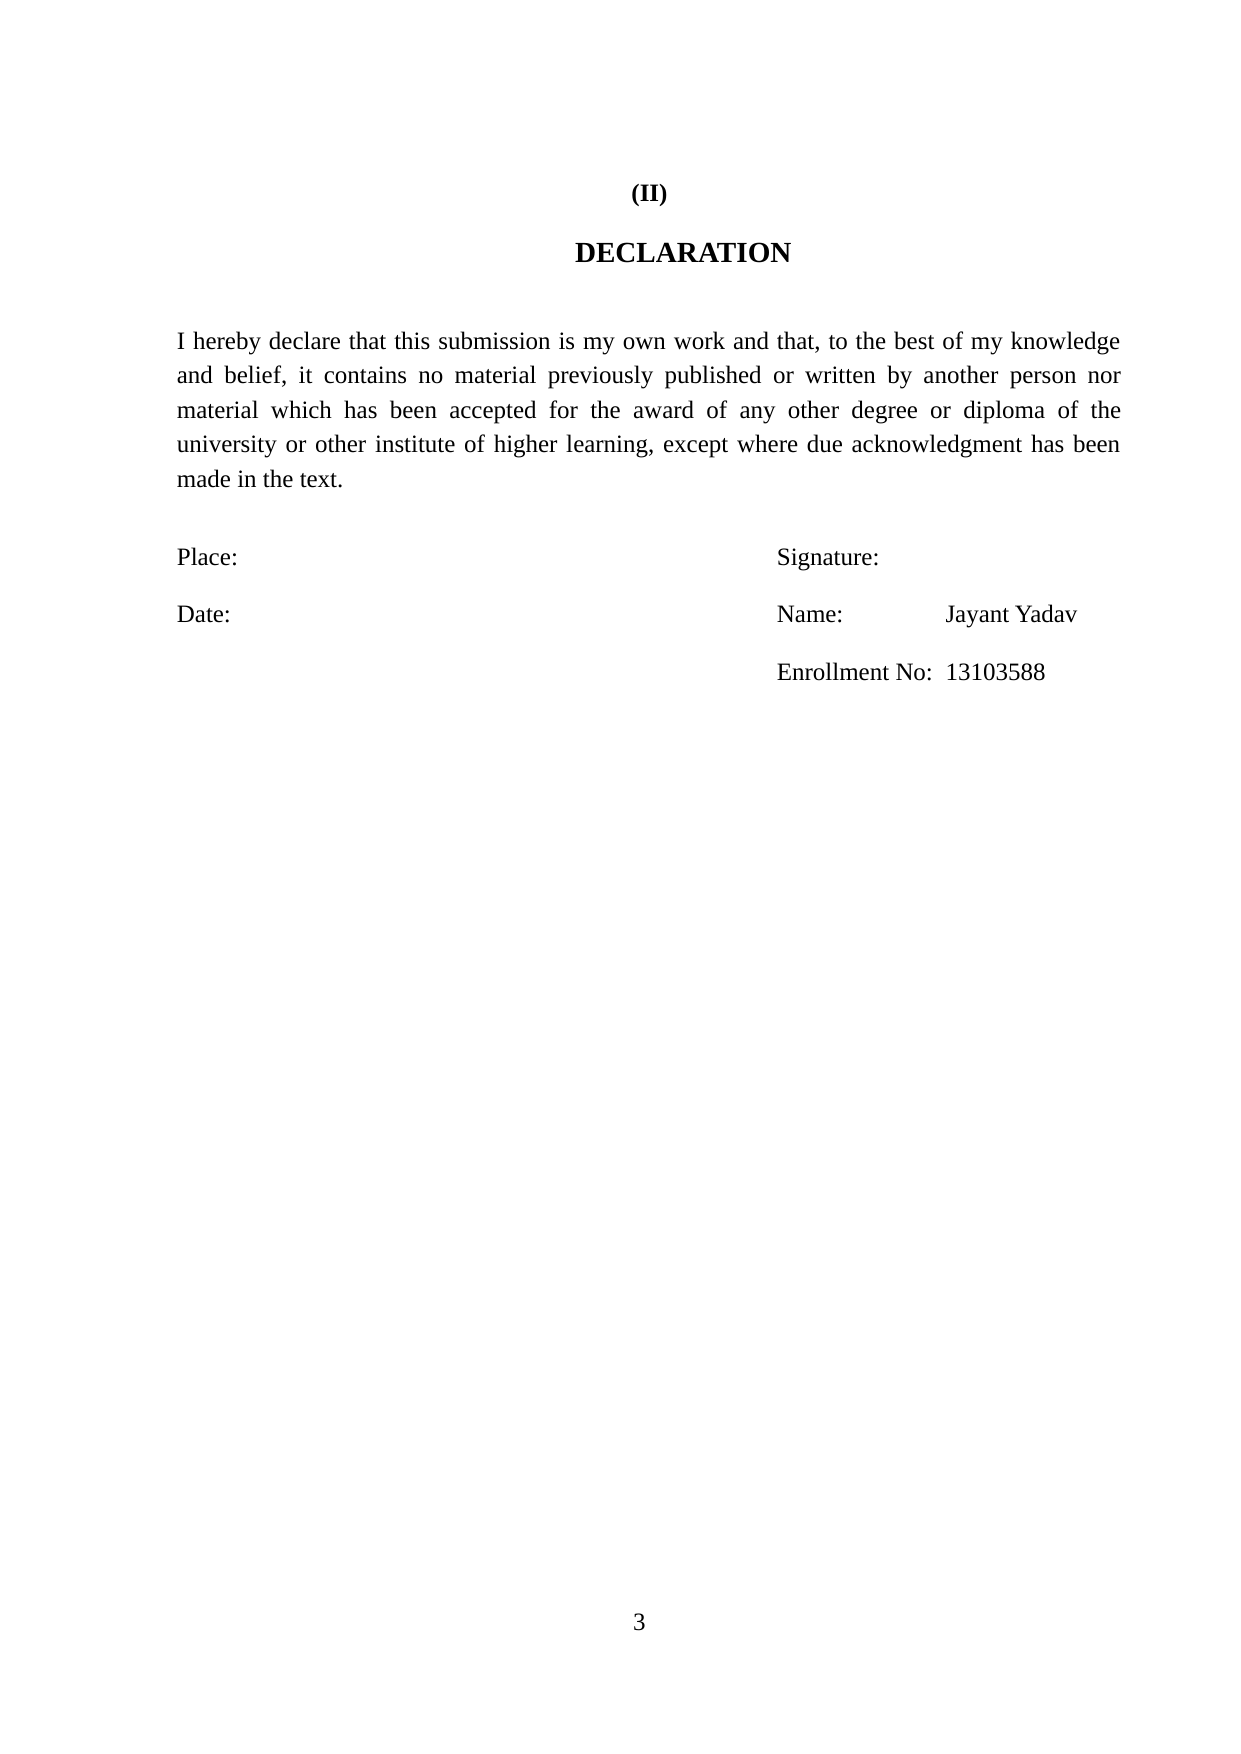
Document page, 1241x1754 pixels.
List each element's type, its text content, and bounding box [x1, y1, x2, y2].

text DECLARATION [139, 235, 1122, 269]
text Date: Name: Jayant Yadav [177, 599, 1122, 628]
text Place: Signature: [177, 542, 1122, 571]
text I hereby declare that this submission is my own work and that, to the best of my knowledge and belief, it contains no material previously published or written by another person nor material which has been accepted for the award of any other degree or diploma of the university or other institute of higher learning, except where due acknowledgment has been made in the text. [177, 326, 1122, 493]
text (II) [177, 178, 1122, 206]
text Enrollment No: 13103588 [177, 657, 1122, 686]
